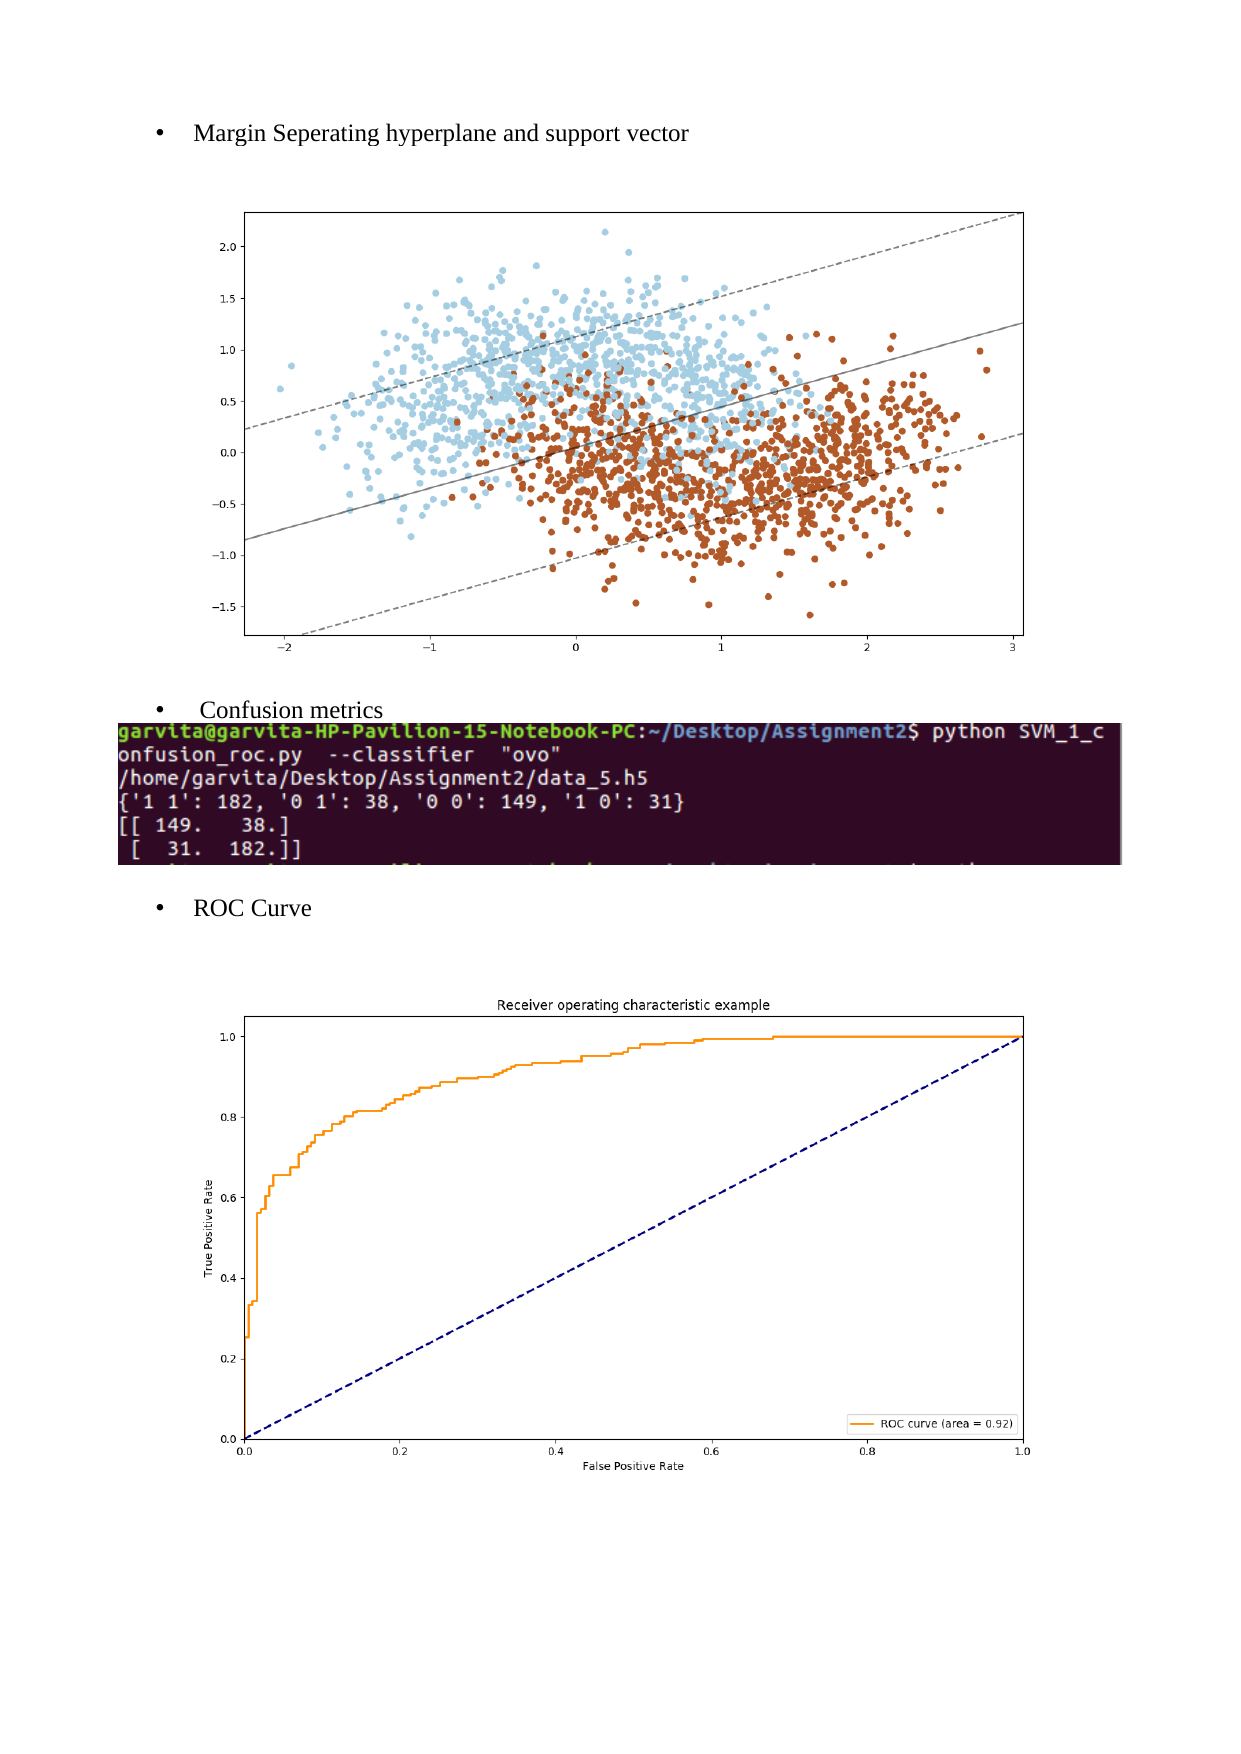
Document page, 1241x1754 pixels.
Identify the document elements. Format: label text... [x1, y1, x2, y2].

list ROC Curve [156, 893, 1122, 922]
list Margin Seperating hyperplane and support vector [156, 118, 1122, 146]
picture [118, 146, 1123, 695]
picture [118, 723, 1123, 865]
list Confusion metrics [156, 695, 1122, 723]
picture [118, 950, 1123, 1499]
